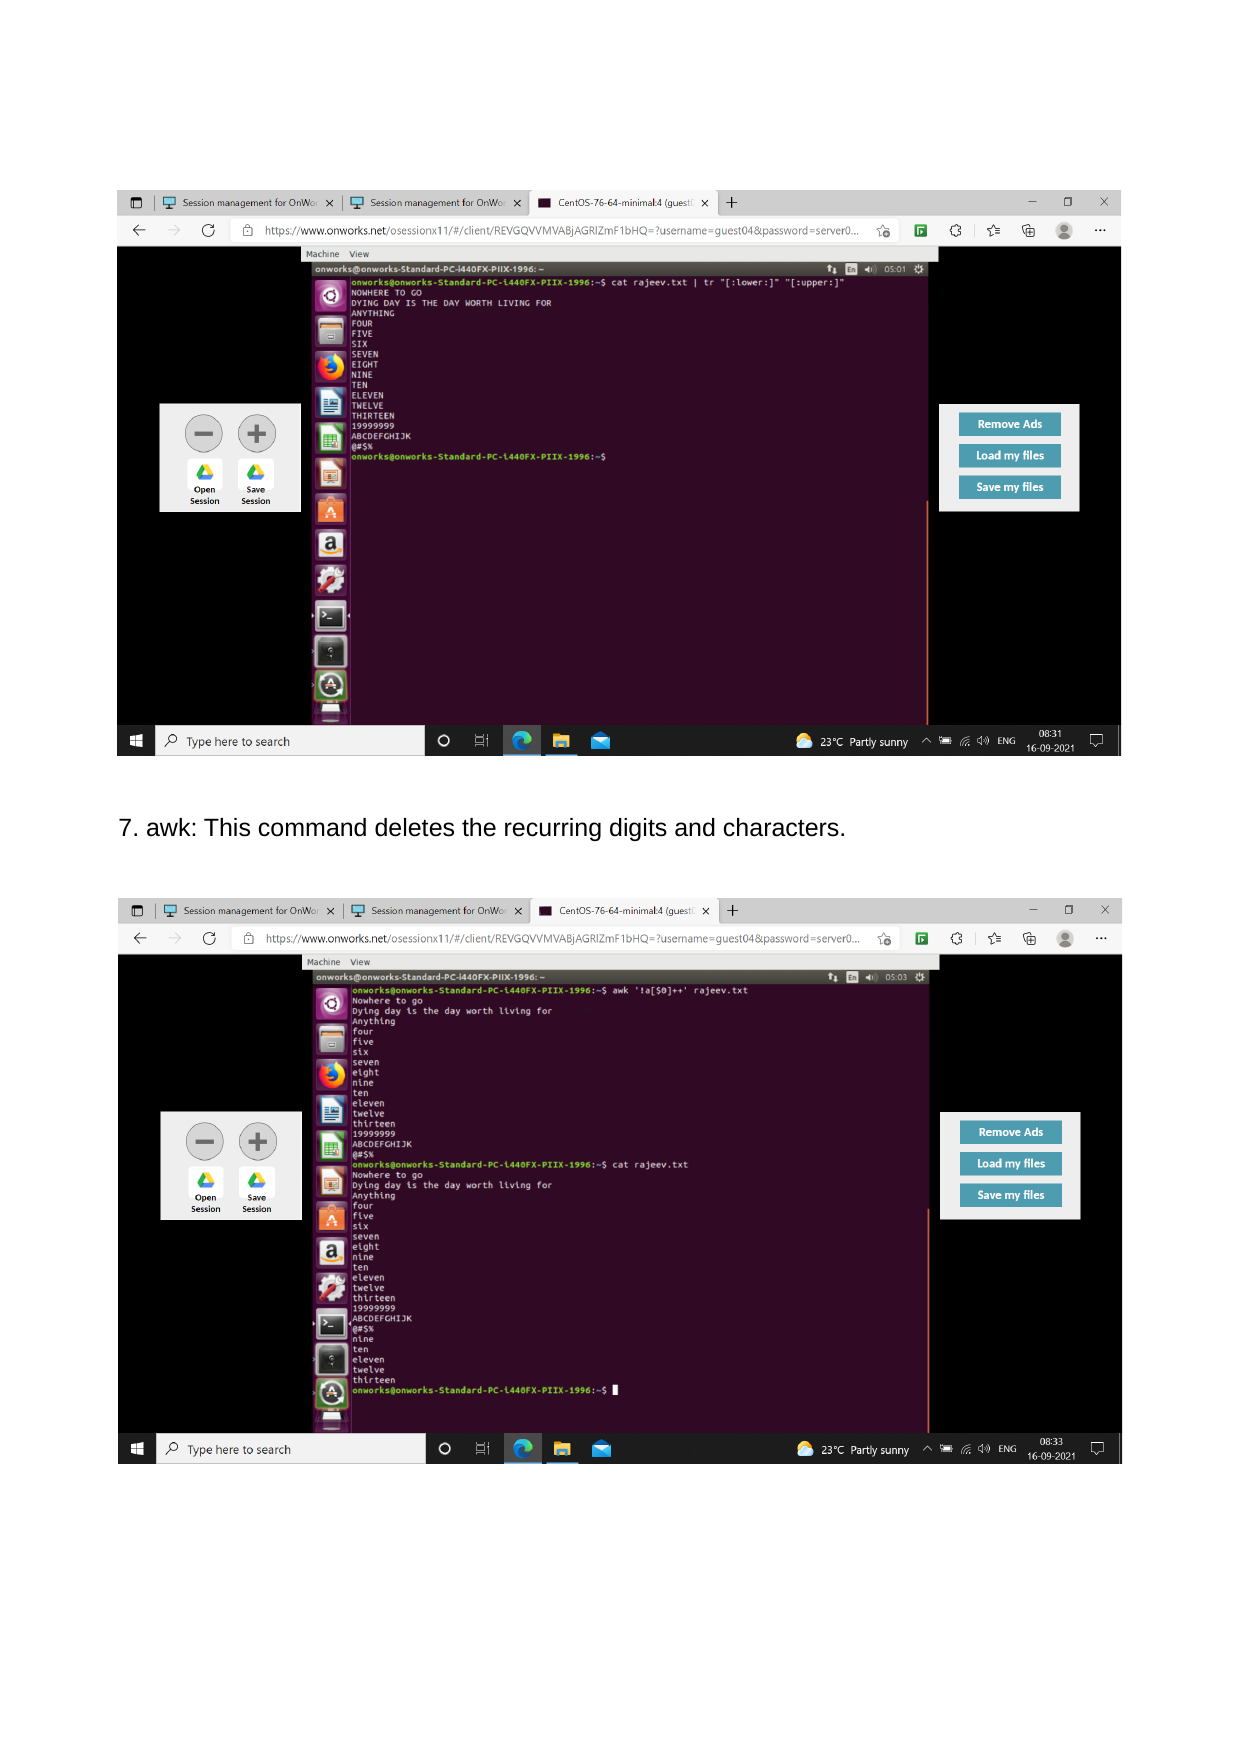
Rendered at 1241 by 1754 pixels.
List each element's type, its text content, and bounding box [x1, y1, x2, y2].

picture [118, 898, 1123, 1464]
text 7. awk: This command deletes the recurring digits and characters. [118, 813, 1122, 841]
picture [117, 190, 1122, 756]
